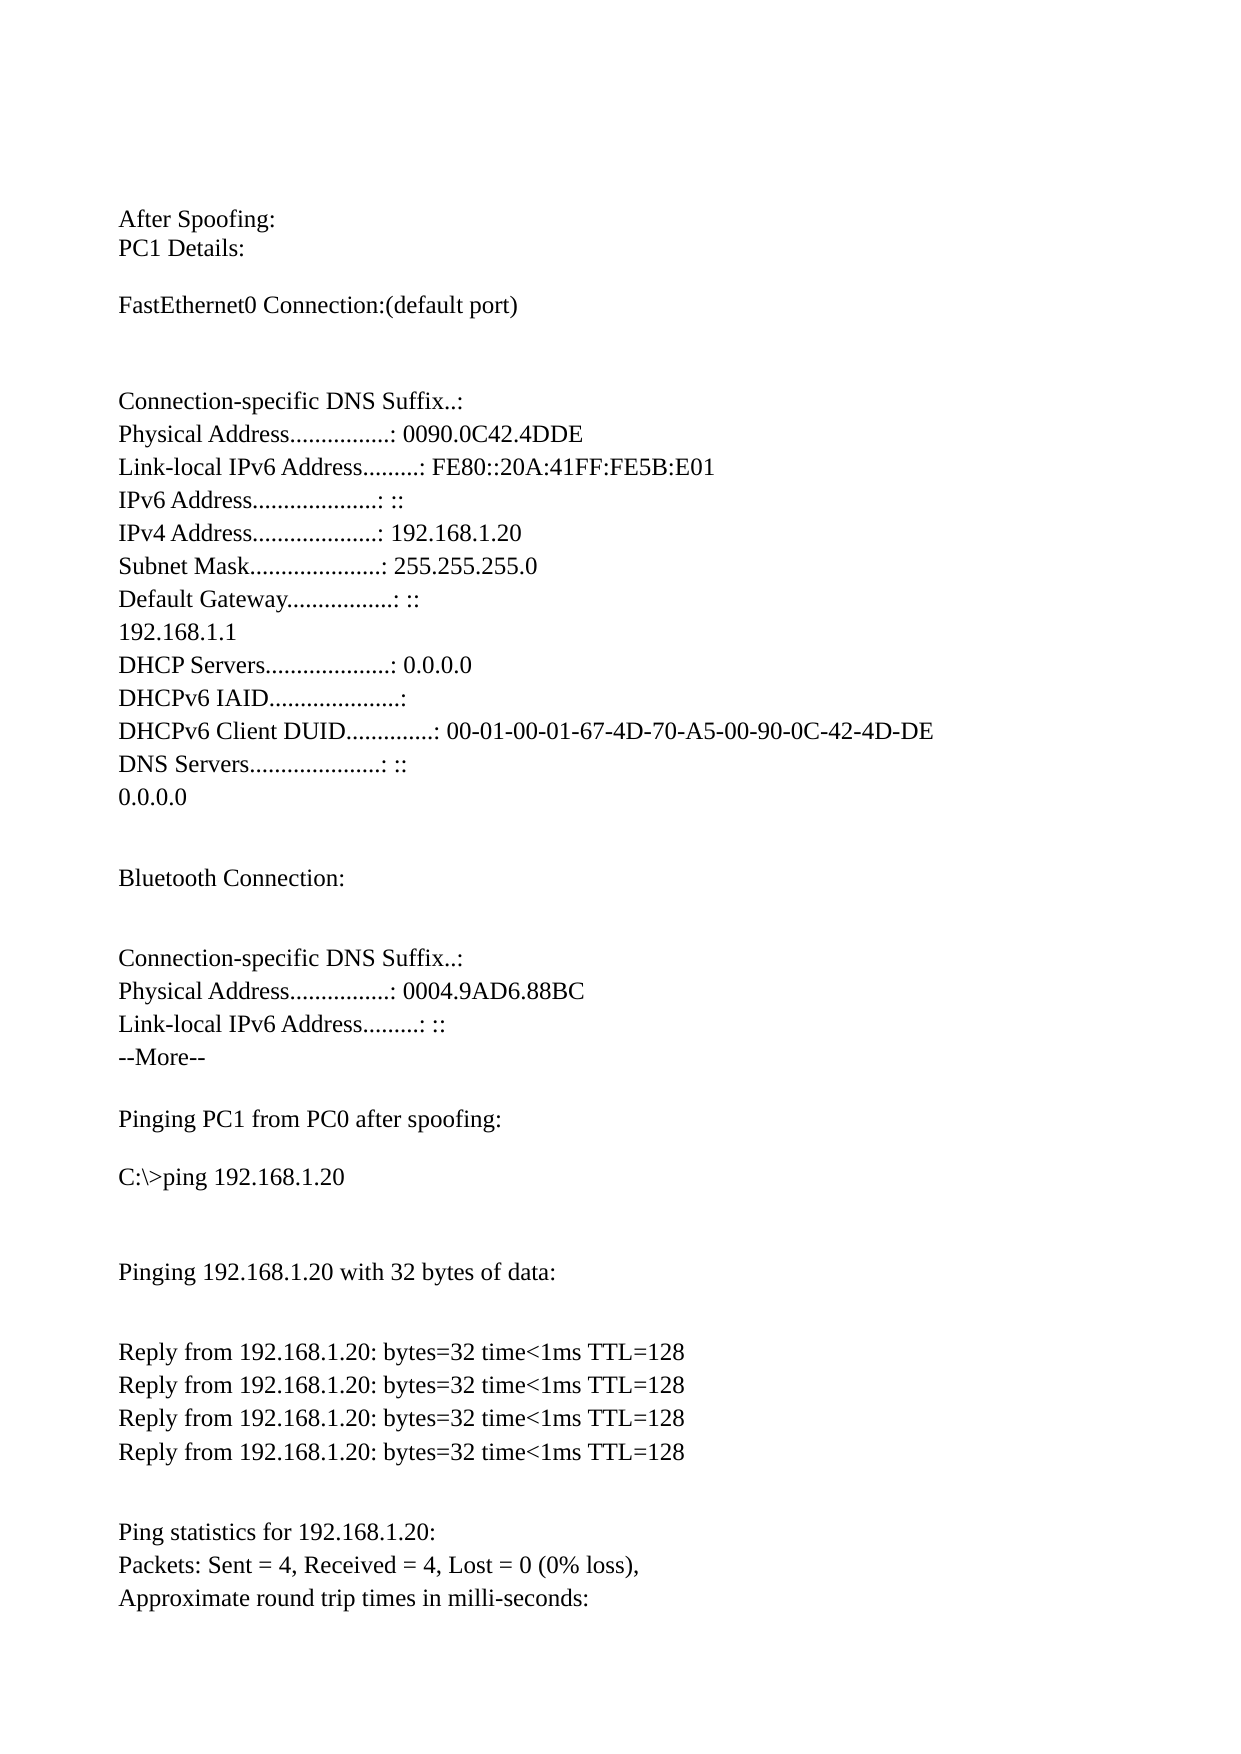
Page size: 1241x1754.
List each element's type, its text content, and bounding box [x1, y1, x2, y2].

text Reply from 192.168.1.20: bytes=32 time<1ms TTL=128 [118, 1371, 1122, 1399]
text --More-- [118, 1042, 1122, 1071]
text Physical Address................: 0090.0C42.4DDE [118, 419, 1122, 448]
text Physical Address................: 0004.9AD6.88BC [118, 976, 1122, 1005]
text Default Gateway.................: :: [118, 584, 1122, 613]
text Ping statistics for 192.168.1.20: [118, 1517, 1122, 1546]
text Reply from 192.168.1.20: bytes=32 time<1ms TTL=128 [118, 1337, 1122, 1366]
text Reply from 192.168.1.20: bytes=32 time<1ms TTL=128 [118, 1437, 1122, 1465]
text Packets: Sent = 4, Received = 4, Lost = 0 (0% loss), [118, 1550, 1122, 1579]
text Pinging 192.168.1.20 with 32 bytes of data: [118, 1257, 1122, 1286]
text Bluetooth Connection: [118, 863, 1122, 891]
text Connection-specific DNS Suffix..: [118, 943, 1122, 972]
text DHCPv6 IAID.....................: [118, 683, 1122, 712]
text Link-local IPv6 Address.........: :: [118, 1009, 1122, 1038]
text Connection-specific DNS Suffix..: [118, 386, 1122, 414]
text DNS Servers.....................: :: [118, 749, 1122, 778]
text 0.0.0.0 [118, 782, 1122, 811]
text Subnet Mask.....................: 255.255.255.0 [118, 551, 1122, 580]
text DHCP Servers....................: 0.0.0.0 [118, 650, 1122, 679]
text IPv4 Address....................: 192.168.1.20 [118, 518, 1122, 547]
text 192.168.1.1 [118, 617, 1122, 646]
text IPv6 Address....................: :: [118, 485, 1122, 514]
text C:\>ping 192.168.1.20 [118, 1162, 1122, 1190]
text Reply from 192.168.1.20: bytes=32 time<1ms TTL=128 [118, 1403, 1122, 1432]
text FastEthernet0 Connection:(default port) [118, 291, 1122, 319]
text Pinging PC1 from PC0 after spoofing: [118, 1104, 1122, 1162]
text After Spoofing: PC1 Details: [118, 204, 1122, 262]
text Link-local IPv6 Address.........: FE80::20A:41FF:FE5B:E01 [118, 452, 1122, 481]
text Approximate round trip times in milli-seconds: [118, 1583, 1122, 1612]
text DHCPv6 Client DUID..............: 00-01-00-01-67-4D-70-A5-00-90-0C-42-4D-DE [118, 716, 1122, 745]
